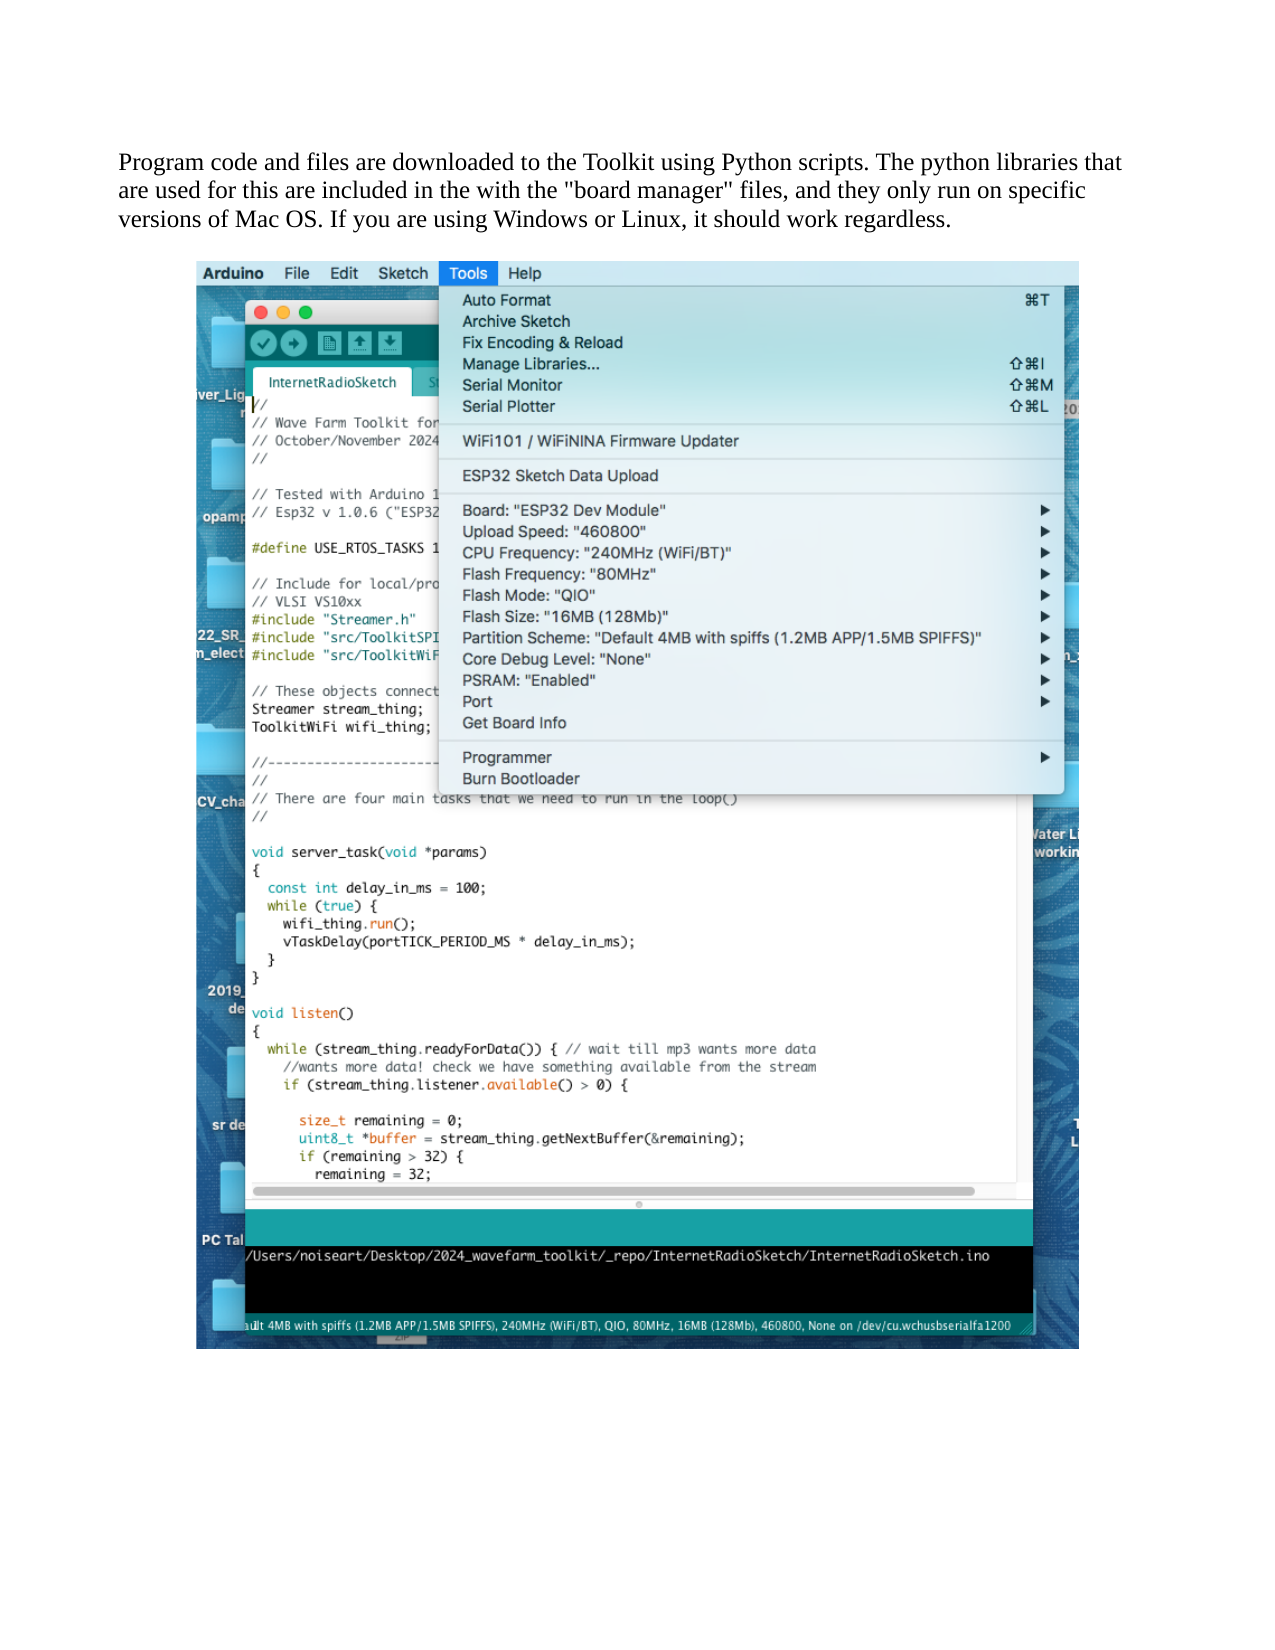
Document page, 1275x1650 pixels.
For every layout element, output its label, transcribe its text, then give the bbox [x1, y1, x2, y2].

text Program code and files are downloaded to the Toolkit using Python scripts. The python libraries that are used for this are included in the with the "board manager" files, and they only run on specific versions of Mac OS. If you are using Windows or Linux, it should work regardless. [118, 147, 1157, 233]
picture [196, 261, 1079, 1349]
